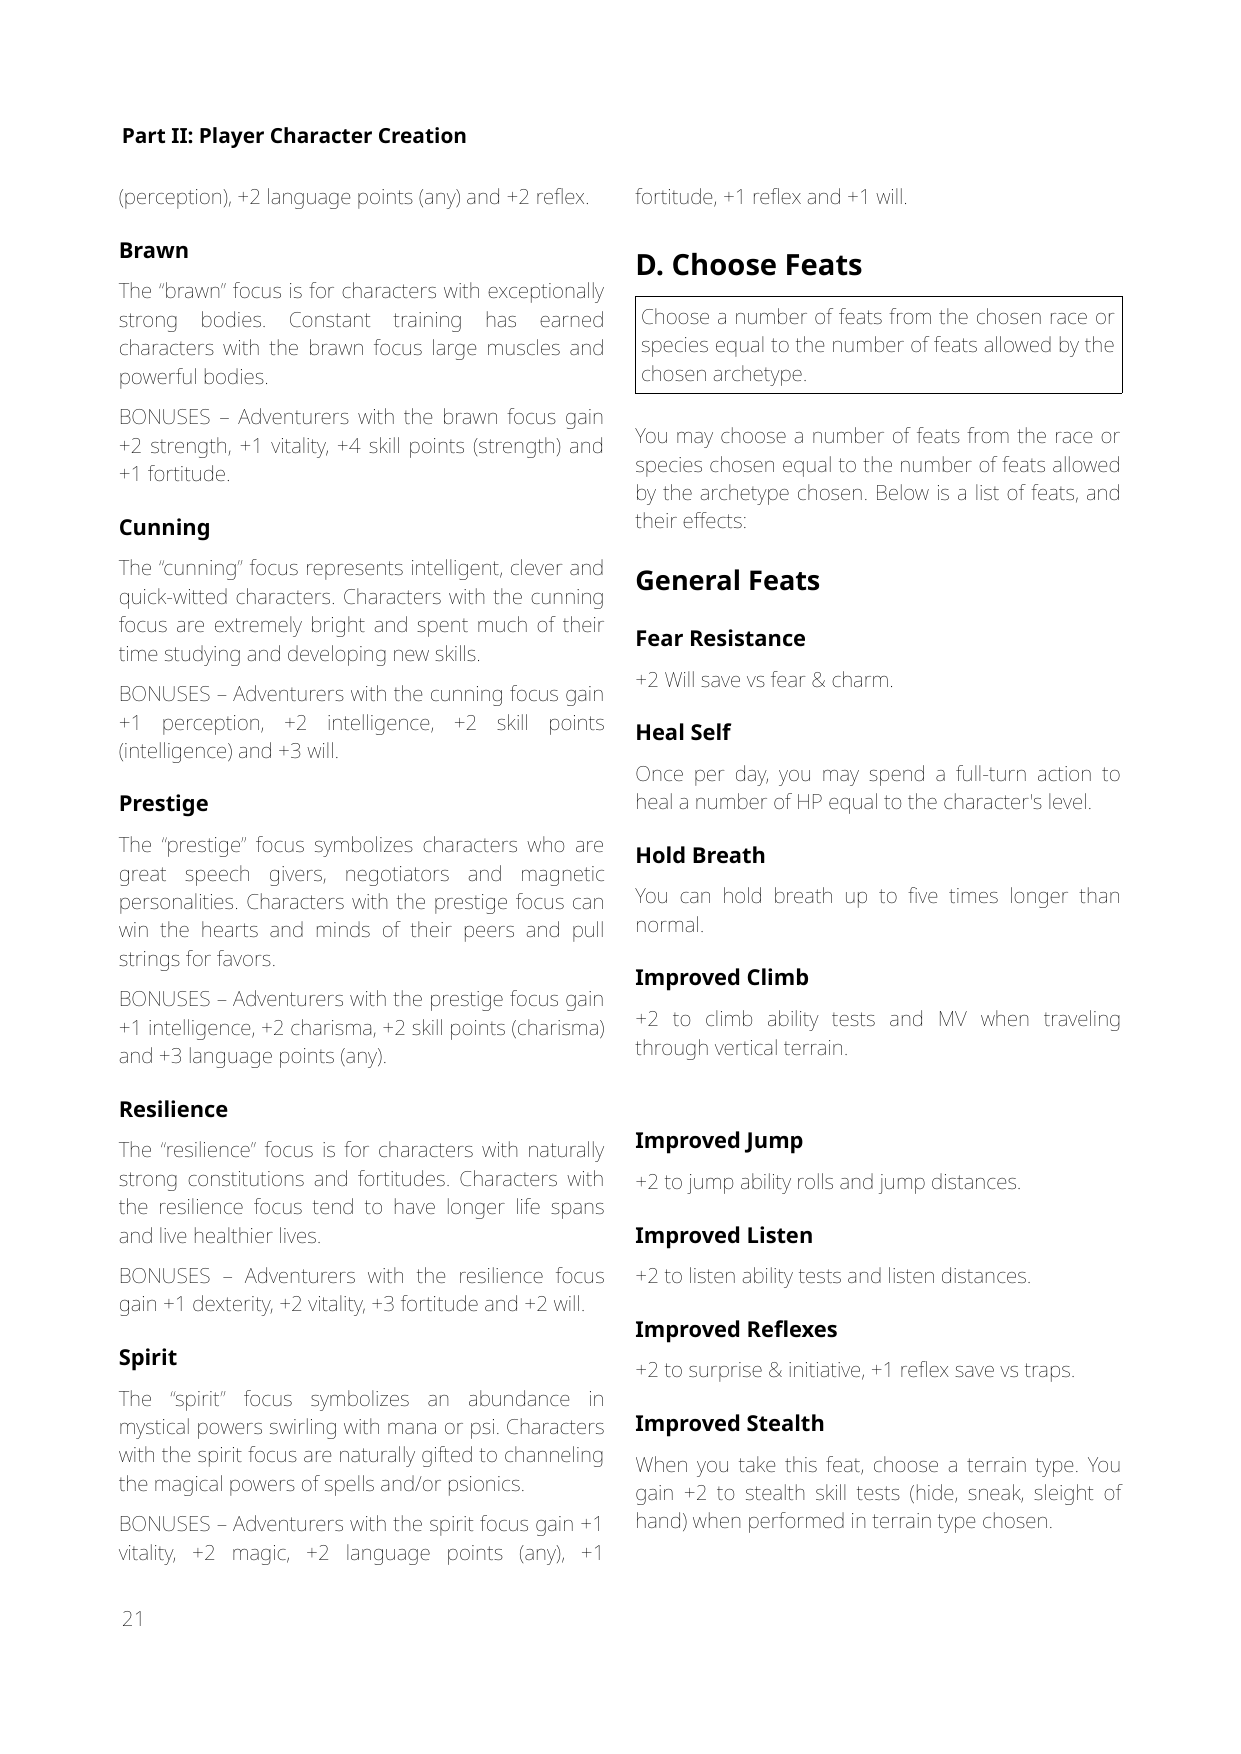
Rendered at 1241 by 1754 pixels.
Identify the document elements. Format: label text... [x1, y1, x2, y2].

text (perception), +2 language points (any) and +2 reflex. [118, 182, 605, 211]
text The “cunning” focus represents intelligent, clever and quick-witted characters. Characters with the cunning focus are extremely bright and spent much of their time studying and developing new skills. [118, 553, 605, 667]
text The “prestige” focus symbolizes characters who are great speech givers, negotiators and magnetic personalities. Characters with the prestige focus can win the hearts and minds of their peers and pull strings for favors. [118, 830, 605, 972]
text Hold Breath [635, 840, 1122, 869]
text +2 to climb ability tests and MV when traveling through vertical terrain. [635, 1004, 1122, 1061]
text The “brawn” focus is for characters with exceptionally strong bodies. Constant training has earned characters with the brawn focus large muscles and powerful bodies. [118, 277, 605, 390]
text BONUSES – Adventurers with the brawn focus gain +2 strength, +1 vitality, +4 skill points (strength) and +1 fortitude. [118, 402, 605, 488]
text Improved Listen [635, 1219, 1122, 1249]
text Brawn [118, 235, 605, 265]
text Prestige [118, 788, 605, 818]
text BONUSES – Adventurers with the prestige focus gain +1 intelligence, +2 charisma, +2 skill points (charisma) and +3 language points (any). [118, 984, 605, 1070]
text Heal Self [635, 717, 1122, 747]
text You may choose a number of feats from the race or species chosen equal to the number of feats allowed by the archetype chosen. Below is a list of feats, and their effects: [635, 421, 1122, 535]
text +2 Will save vs fear & charm. [635, 665, 1122, 693]
text +2 to listen ability tests and listen distances. [635, 1261, 1122, 1290]
text Spirit [118, 1342, 605, 1372]
text BONUSES – Adventurers with the cunning focus gain +1 perception, +2 intelligence, +2 skill points (intelligence) and +3 will. [118, 679, 605, 764]
text +2 to surprise & initiative, +1 reflex save vs traps. [635, 1356, 1122, 1384]
text You can hold breath up to five times longer than normal. [635, 882, 1122, 938]
text The “spirit” focus symbolizes an abundance in mystical powers swirling with mana or psi. Characters with the spirit focus are naturally gifted to channeling the magical powers of spells and/or psionics. [118, 1384, 605, 1497]
text When you take this feat, choose a terrain type. You gain +2 to stealth skill tests (hide, sneak, sleight of hand) when performed in terrain type chosen. [635, 1450, 1122, 1535]
text Improved Reflexes [635, 1314, 1122, 1343]
table_header Choose a number of feats from the chosen race or species equal to the number of feats allowed by the chosen archetype. [636, 297, 1122, 393]
subtitle General Feats [635, 562, 1122, 598]
text BONUSES – Adventurers with the resilience focus gain +1 dexterity, +2 vitality, +3 fortitude and +2 will. [118, 1261, 605, 1318]
text Resilience [118, 1094, 605, 1123]
text Fear Resistance [635, 623, 1122, 653]
text fortitude, +1 reflex and +1 will. [635, 182, 1122, 211]
text The “resilience” focus is for characters with naturally strong constitutions and fortitudes. Characters with the resilience focus tend to have longer life spans and live healthier lives. [118, 1135, 605, 1249]
text Cunning [118, 512, 605, 541]
text +2 to jump ability rolls and jump distances. [635, 1167, 1122, 1196]
text Improved Climb [635, 962, 1122, 992]
text BONUSES – Adventurers with the spirit focus gain +1 vitality, +2 magic, +2 language points (any), +1 [118, 1509, 605, 1566]
text Improved Jump [635, 1125, 1122, 1155]
text Improved Stealth [635, 1408, 1122, 1438]
text Once per day, you may spend a full-turn action to heal a number of HP equal to the character's level. [635, 759, 1122, 816]
subtitle D. Choose Feats [635, 244, 1122, 283]
